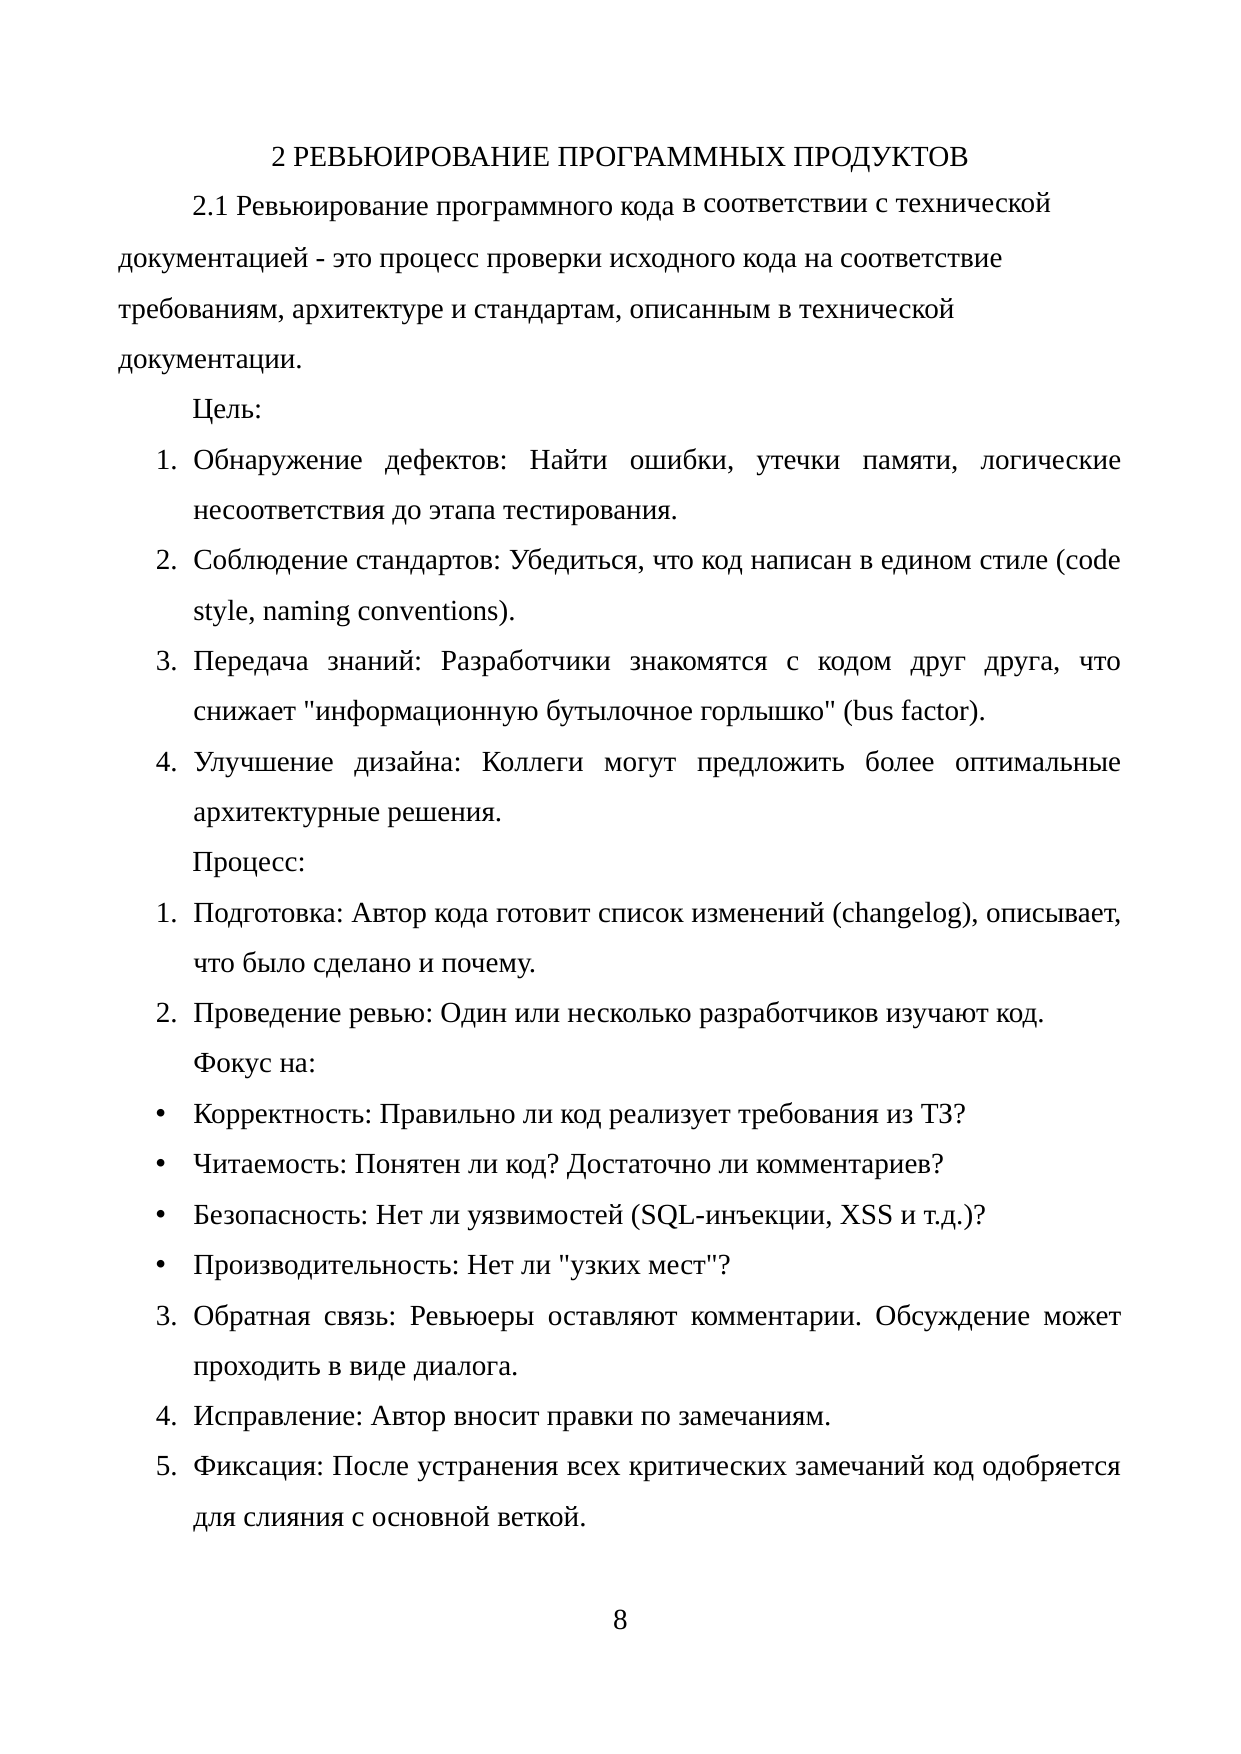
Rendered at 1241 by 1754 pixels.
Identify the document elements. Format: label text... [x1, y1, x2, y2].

list Проведение ревью: Один или несколько разработчиков изучают код. [156, 995, 1122, 1029]
list Фиксация: После устранения всех критических замечаний код одобряется для слияния с основной веткой. [156, 1448, 1122, 1532]
list Улучшение дизайна: Коллеги могут предложить более оптимальные архитектурные решения. [156, 744, 1122, 828]
list Корректность: Правильно ли код реализует требования из ТЗ? [156, 1096, 1122, 1129]
list Обратная связь: Ревьюеры оставляют комментарии. Обсуждение может проходить в виде диалога. [156, 1298, 1122, 1381]
subtitle 2 РЕВЬЮИРОВАНИЕ ПРОГРАММНЫХ ПРОДУКТОВ [118, 139, 1122, 172]
text в соответствии с технической документацией - это процесс проверки исходного кода на соответствие требованиям, архитектуре и стандартам, описанным в технической документации. [118, 185, 1122, 375]
list Подготовка: Автор кода готовит список изменений (changelog), описывает, что было сделано и почему. [156, 895, 1122, 978]
list Безопасность: Нет ли уязвимостей (SQL-инъекции, XSS и т.д.)? [156, 1197, 1122, 1230]
subtitle 2.1 Ревьюирование программного кода [192, 188, 675, 221]
text Процесс: [118, 844, 1122, 878]
list Производительность: Нет ли "узких мест"? [156, 1247, 1122, 1281]
list Читаемость: Понятен ли код? Достаточно ли комментариев? [156, 1146, 1122, 1180]
list Исправление: Автор вносит правки по замечаниям. [156, 1398, 1122, 1432]
text Цель: [118, 392, 1122, 425]
list Соблюдение стандартов: Убедиться, что код написан в едином стиле (code style, naming conventions). [156, 542, 1122, 626]
list Передача знаний: Разработчики знакомятся с кодом друг друга, что снижает "информационную бутылочное горлышко" (bus factor). [156, 643, 1122, 727]
list Обнаружение дефектов: Найти ошибки, утечки памяти, логические несоответствия до этапа тестирования. [156, 442, 1122, 526]
list Фокус на: [156, 1046, 1122, 1079]
